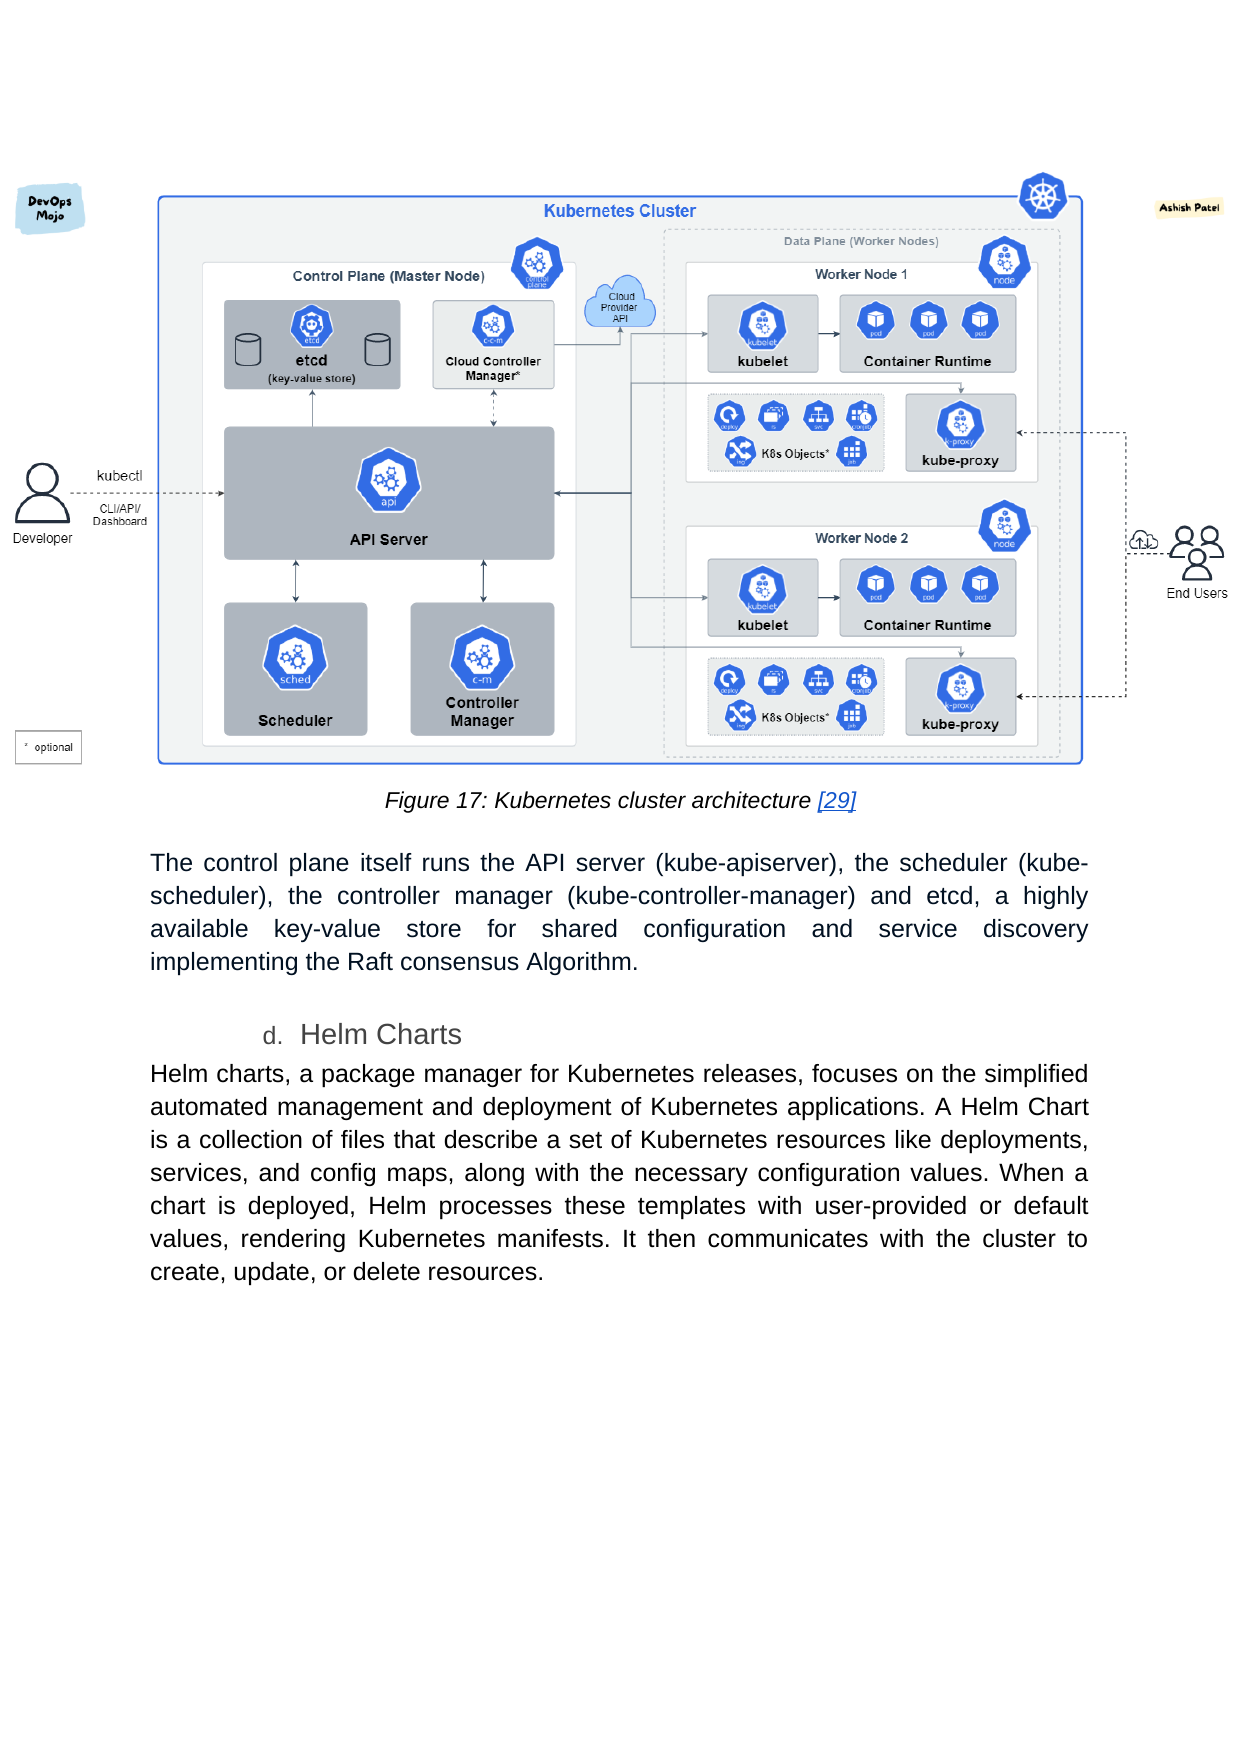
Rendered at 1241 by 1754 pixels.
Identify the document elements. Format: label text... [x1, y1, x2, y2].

text Helm charts, a package manager for Kubernetes releases, focuses on the simplified automated management and deployment of Kubernetes applications. A Helm Chart is a collection of files that describe a set of Kubernetes resources like deployments, services, and config maps, along with the necessary configuration values. When a chart is deployed, Helm processes these templates with user-provided or default values, rendering Kubernetes manifests. It then communicates with the cluster to create, update, or delete resources. [150, 1059, 1090, 1286]
text The control plane itself runs the API server (kube-apiserver), the scheduler (kube-scheduler), the controller manager (kube-controller-manager) and etcd, a highly available key-value store for shared configuration and service discovery implementing the Raft consensus Algorithm. [150, 848, 1090, 975]
subtitle Helm Charts [262, 1017, 1090, 1051]
text [150, 150, 1090, 168]
text Figure 17: Kubernetes cluster architecture [29] [150, 765, 1090, 813]
picture [11, 168, 1229, 765]
